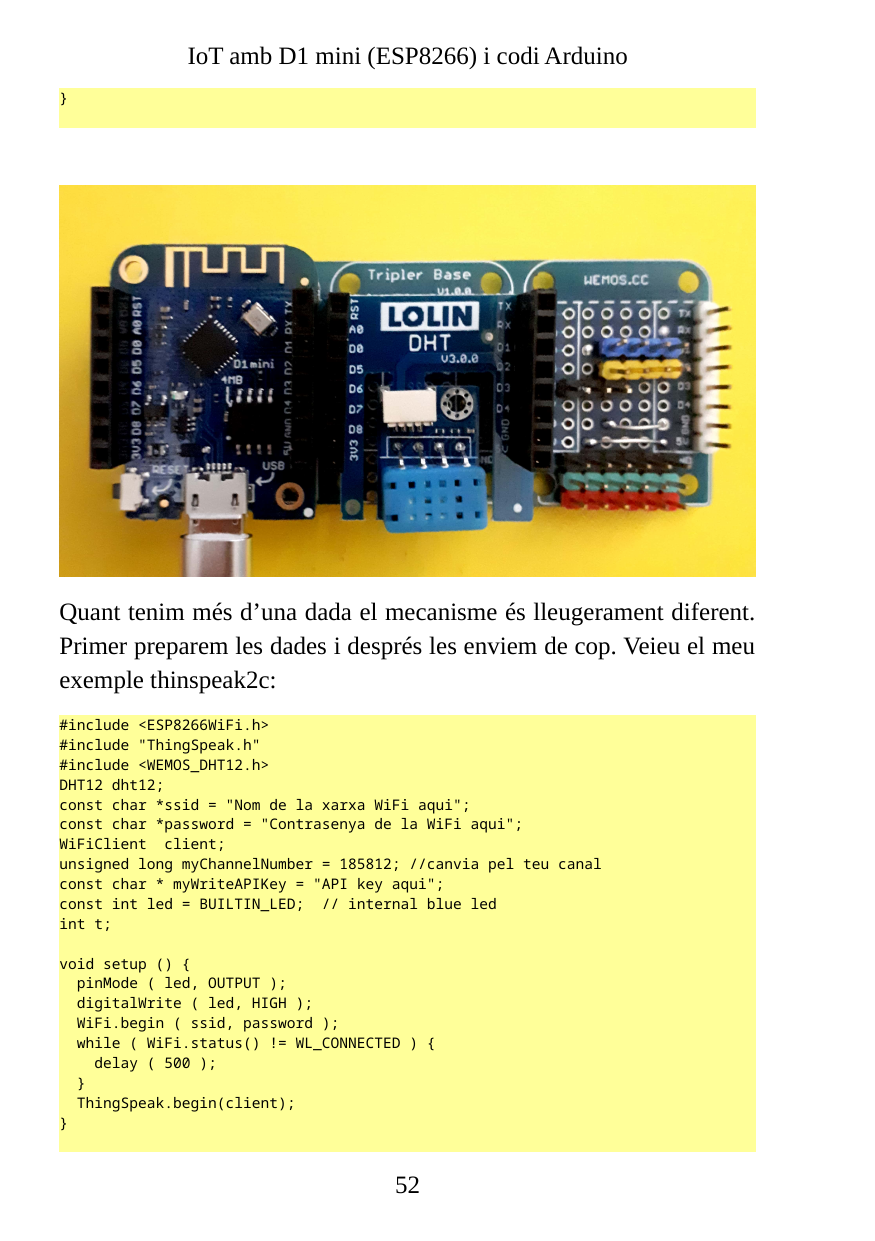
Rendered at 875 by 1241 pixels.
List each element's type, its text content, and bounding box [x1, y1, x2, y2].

text #include "ThingSpeak.h" [59, 734, 756, 754]
text ThingSpeak.begin(client); [59, 1093, 756, 1113]
text unsigned long myChannelNumber = 185812; //canvia pel teu canal [59, 854, 756, 874]
text Quant tenim més d’una dada el mecanisme és lleugerament diferent. Primer preparem les dades i després les enviem de cop. Veieu el meu exemple thinspeak2c: [59, 597, 756, 694]
text WiFiClient client; [59, 834, 756, 854]
text const char *password = "Contrasenya de la WiFi aqui"; [59, 814, 756, 834]
text while ( WiFi.status() != WL_CONNECTED ) { [59, 1033, 756, 1053]
text void setup () { [59, 953, 756, 973]
text digitalWrite ( led, HIGH ); [59, 993, 756, 1013]
text const int led = BUILTIN_LED; // internal blue led [59, 894, 756, 914]
text pinMode ( led, OUTPUT ); [59, 973, 756, 993]
text int t; [59, 914, 756, 933]
text WiFi.begin ( ssid, password ); [59, 1013, 756, 1033]
text } [59, 1073, 756, 1093]
text DHT12 dht12; [59, 774, 756, 794]
text } [59, 1113, 756, 1132]
text } [59, 88, 756, 108]
text #include <ESP8266WiFi.h> [59, 715, 756, 734]
text delay ( 500 ); [59, 1053, 756, 1073]
picture [59, 185, 756, 577]
text #include <WEMOS_DHT12.h> [59, 754, 756, 774]
text const char * myWriteAPIKey = "API key aqui"; [59, 874, 756, 894]
text const char *ssid = "Nom de la xarxa WiFi aqui"; [59, 794, 756, 814]
